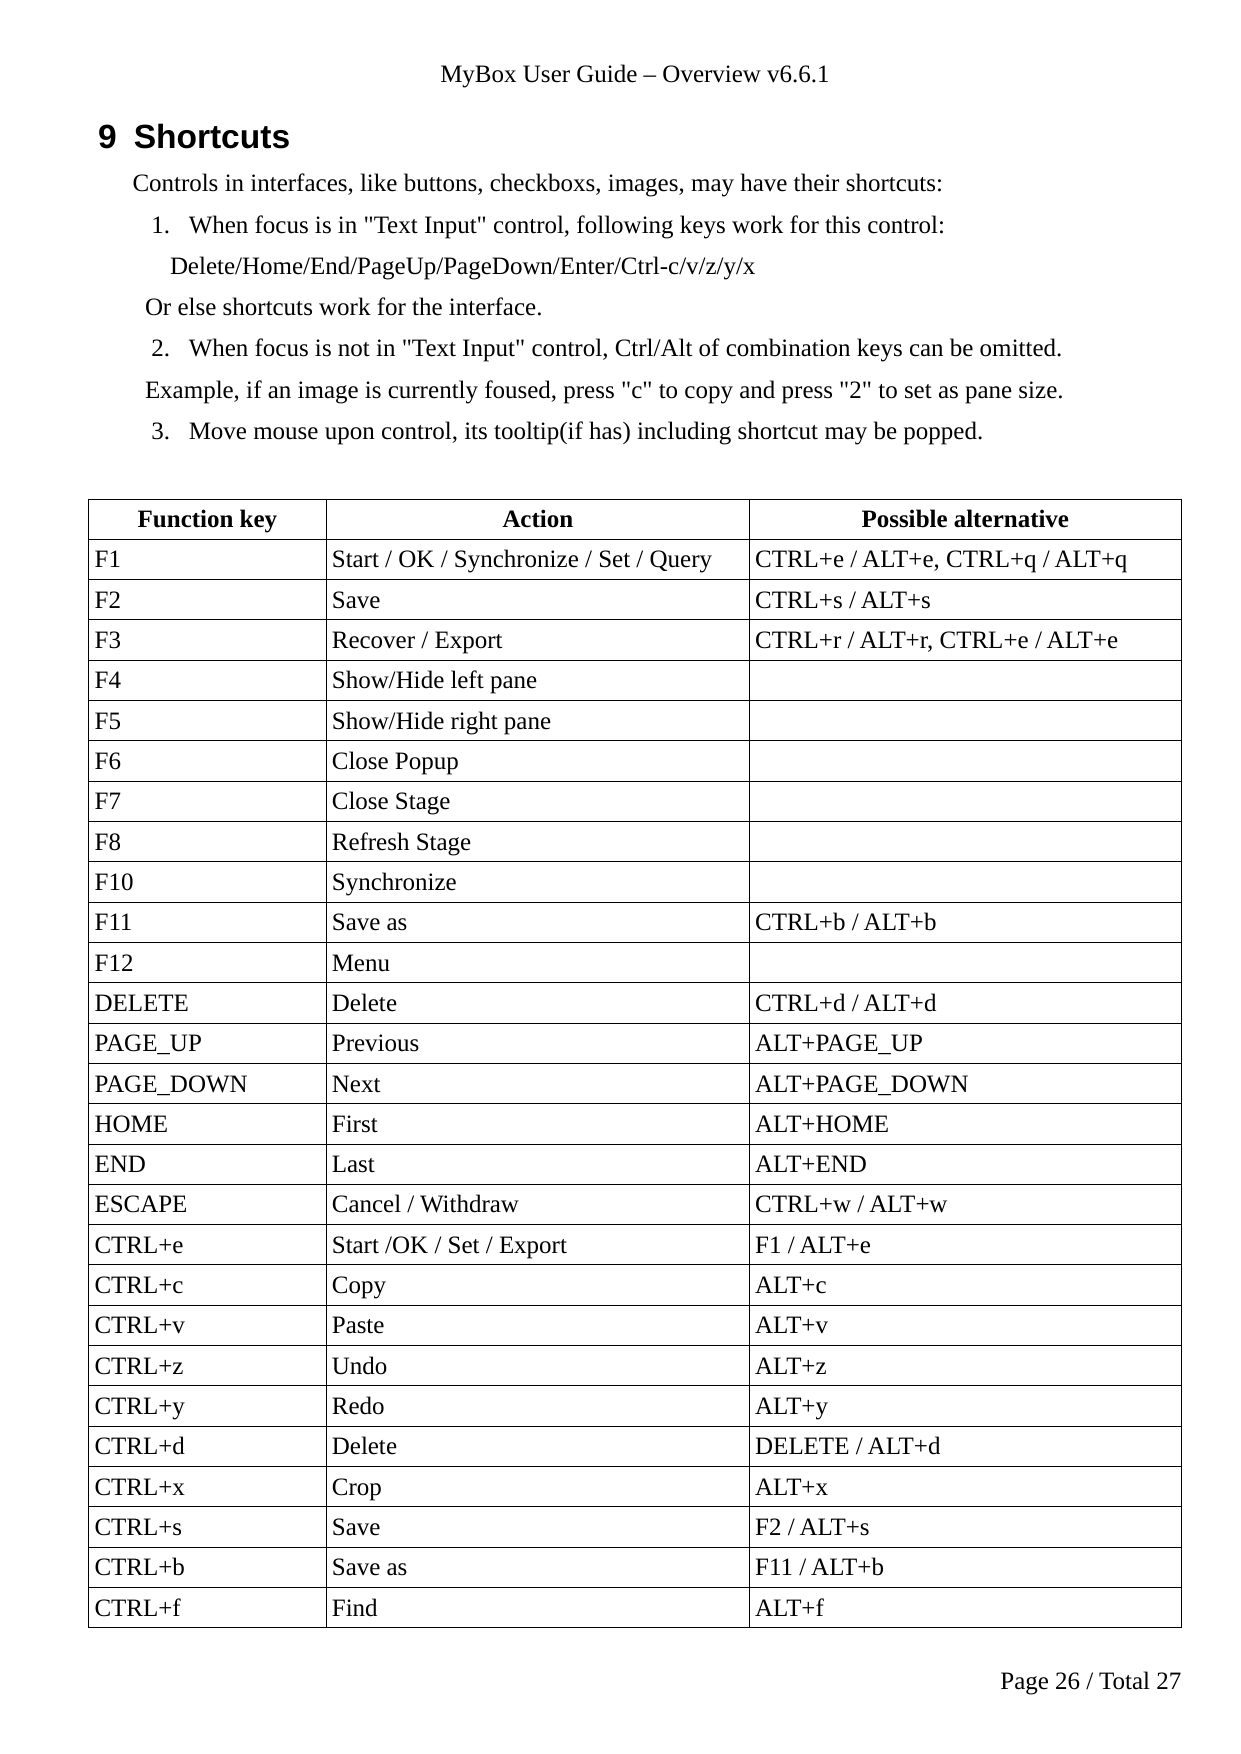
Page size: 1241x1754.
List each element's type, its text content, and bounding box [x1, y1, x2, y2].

table_cell CTRL+b / ALT+b [750, 903, 1181, 942]
table_cell CTRL+d / ALT+d [750, 983, 1181, 1022]
table_cell CTRL+v [89, 1306, 326, 1345]
table_cell CTRL+e / ALT+e, CTRL+q / ALT+q [750, 540, 1181, 579]
table_cell F8 [89, 822, 326, 861]
table_cell Undo [327, 1346, 749, 1385]
table_cell HOME [89, 1104, 326, 1143]
text Example, if an image is currently foused, press "c" to copy and press "2" to set as pane size. [88, 375, 1181, 403]
table_cell Refresh Stage [327, 822, 749, 861]
table_cell DELETE / ALT+d [750, 1427, 1181, 1466]
table_cell Start / OK / Synchronize / Set / Query [327, 540, 749, 579]
table_cell [750, 701, 1181, 740]
table_cell Cancel / Withdraw [327, 1185, 749, 1224]
table_cell F6 [89, 741, 326, 781]
table_cell Save [327, 1507, 749, 1547]
list When focus is not in "Text Input" control, Ctrl/Alt of combination keys can be omitted. [151, 333, 1181, 362]
table_cell Close Stage [327, 782, 749, 821]
table_cell ALT+PAGE_UP [750, 1024, 1181, 1063]
table_cell F10 [89, 862, 326, 902]
table_cell CTRL+c [89, 1265, 326, 1305]
table_cell [750, 741, 1181, 781]
table_cell ESCAPE [89, 1185, 326, 1224]
table_cell ALT+x [750, 1467, 1181, 1506]
table_cell ALT+PAGE_DOWN [750, 1064, 1181, 1103]
table_cell CTRL+s / ALT+s [750, 580, 1181, 619]
table_cell Delete [327, 983, 749, 1022]
table_cell CTRL+s [89, 1507, 326, 1547]
table_cell Save as [327, 903, 749, 942]
table_cell ALT+c [750, 1265, 1181, 1305]
table_cell Previous [327, 1024, 749, 1063]
table_cell F1 [89, 540, 326, 579]
table_cell PAGE_UP [89, 1024, 326, 1063]
table_cell Save as [327, 1548, 749, 1587]
table_cell CTRL+z [89, 1346, 326, 1385]
table_cell F11 [89, 903, 326, 942]
table_cell Show/Hide left pane [327, 661, 749, 700]
table_header Function key [89, 500, 326, 539]
table_cell F7 [89, 782, 326, 821]
table_cell CTRL+b [89, 1548, 326, 1587]
text Or else shortcuts work for the interface. [88, 292, 1181, 321]
table_cell Crop [327, 1467, 749, 1506]
table_cell END [89, 1145, 326, 1184]
table_cell ALT+HOME [750, 1104, 1181, 1143]
table_cell PAGE_DOWN [89, 1064, 326, 1103]
table_cell Save [327, 580, 749, 619]
table_cell CTRL+r / ALT+r, CTRL+e / ALT+e [750, 620, 1181, 660]
table_cell Next [327, 1064, 749, 1103]
table_cell F4 [89, 661, 326, 700]
table_cell Redo [327, 1386, 749, 1426]
table_cell [750, 822, 1181, 861]
text Controls in interfaces, like buttons, checkboxs, images, may have their shortcuts: [88, 168, 1181, 197]
table_cell CTRL+y [89, 1386, 326, 1426]
table_cell F3 [89, 620, 326, 660]
table_cell Copy [327, 1265, 749, 1305]
table_cell ALT+f [750, 1588, 1181, 1627]
list When focus is in "Text Input" control, following keys work for this control: [151, 210, 1181, 238]
table_cell First [327, 1104, 749, 1143]
subtitle Shortcuts [88, 117, 1181, 156]
table_cell F2 / ALT+s [750, 1507, 1181, 1547]
table_cell Show/Hide right pane [327, 701, 749, 740]
table_cell CTRL+e [89, 1225, 326, 1264]
table_cell Synchronize [327, 862, 749, 902]
table_cell Menu [327, 943, 749, 982]
list Move mouse upon control, its tooltip(if has) including shortcut may be popped. [151, 416, 1181, 445]
table_cell CTRL+x [89, 1467, 326, 1506]
table_cell CTRL+f [89, 1588, 326, 1627]
table_cell [750, 782, 1181, 821]
table_cell [750, 943, 1181, 982]
table_cell Recover / Export [327, 620, 749, 660]
table_cell F2 [89, 580, 326, 619]
table_cell DELETE [89, 983, 326, 1022]
table_header Possible alternative [750, 500, 1181, 539]
table_cell ALT+END [750, 1145, 1181, 1184]
table_cell ALT+v [750, 1306, 1181, 1345]
table_cell F11 / ALT+b [750, 1548, 1181, 1587]
table_cell Find [327, 1588, 749, 1627]
table_header Action [327, 500, 749, 539]
text Delete/Home/End/PageUp/PageDown/Enter/Ctrl-c/v/z/y/x [88, 251, 1181, 280]
table_cell [750, 661, 1181, 700]
table_cell F5 [89, 701, 326, 740]
table_cell CTRL+w / ALT+w [750, 1185, 1181, 1224]
table_cell Paste [327, 1306, 749, 1345]
table_cell [750, 862, 1181, 902]
table_cell CTRL+d [89, 1427, 326, 1466]
table_cell Last [327, 1145, 749, 1184]
table_cell ALT+z [750, 1346, 1181, 1385]
table_cell F12 [89, 943, 326, 982]
table_cell Close Popup [327, 741, 749, 781]
table_cell Delete [327, 1427, 749, 1466]
table_cell ALT+y [750, 1386, 1181, 1426]
table_cell F1 / ALT+e [750, 1225, 1181, 1264]
table_cell Start /OK / Set / Export [327, 1225, 749, 1264]
